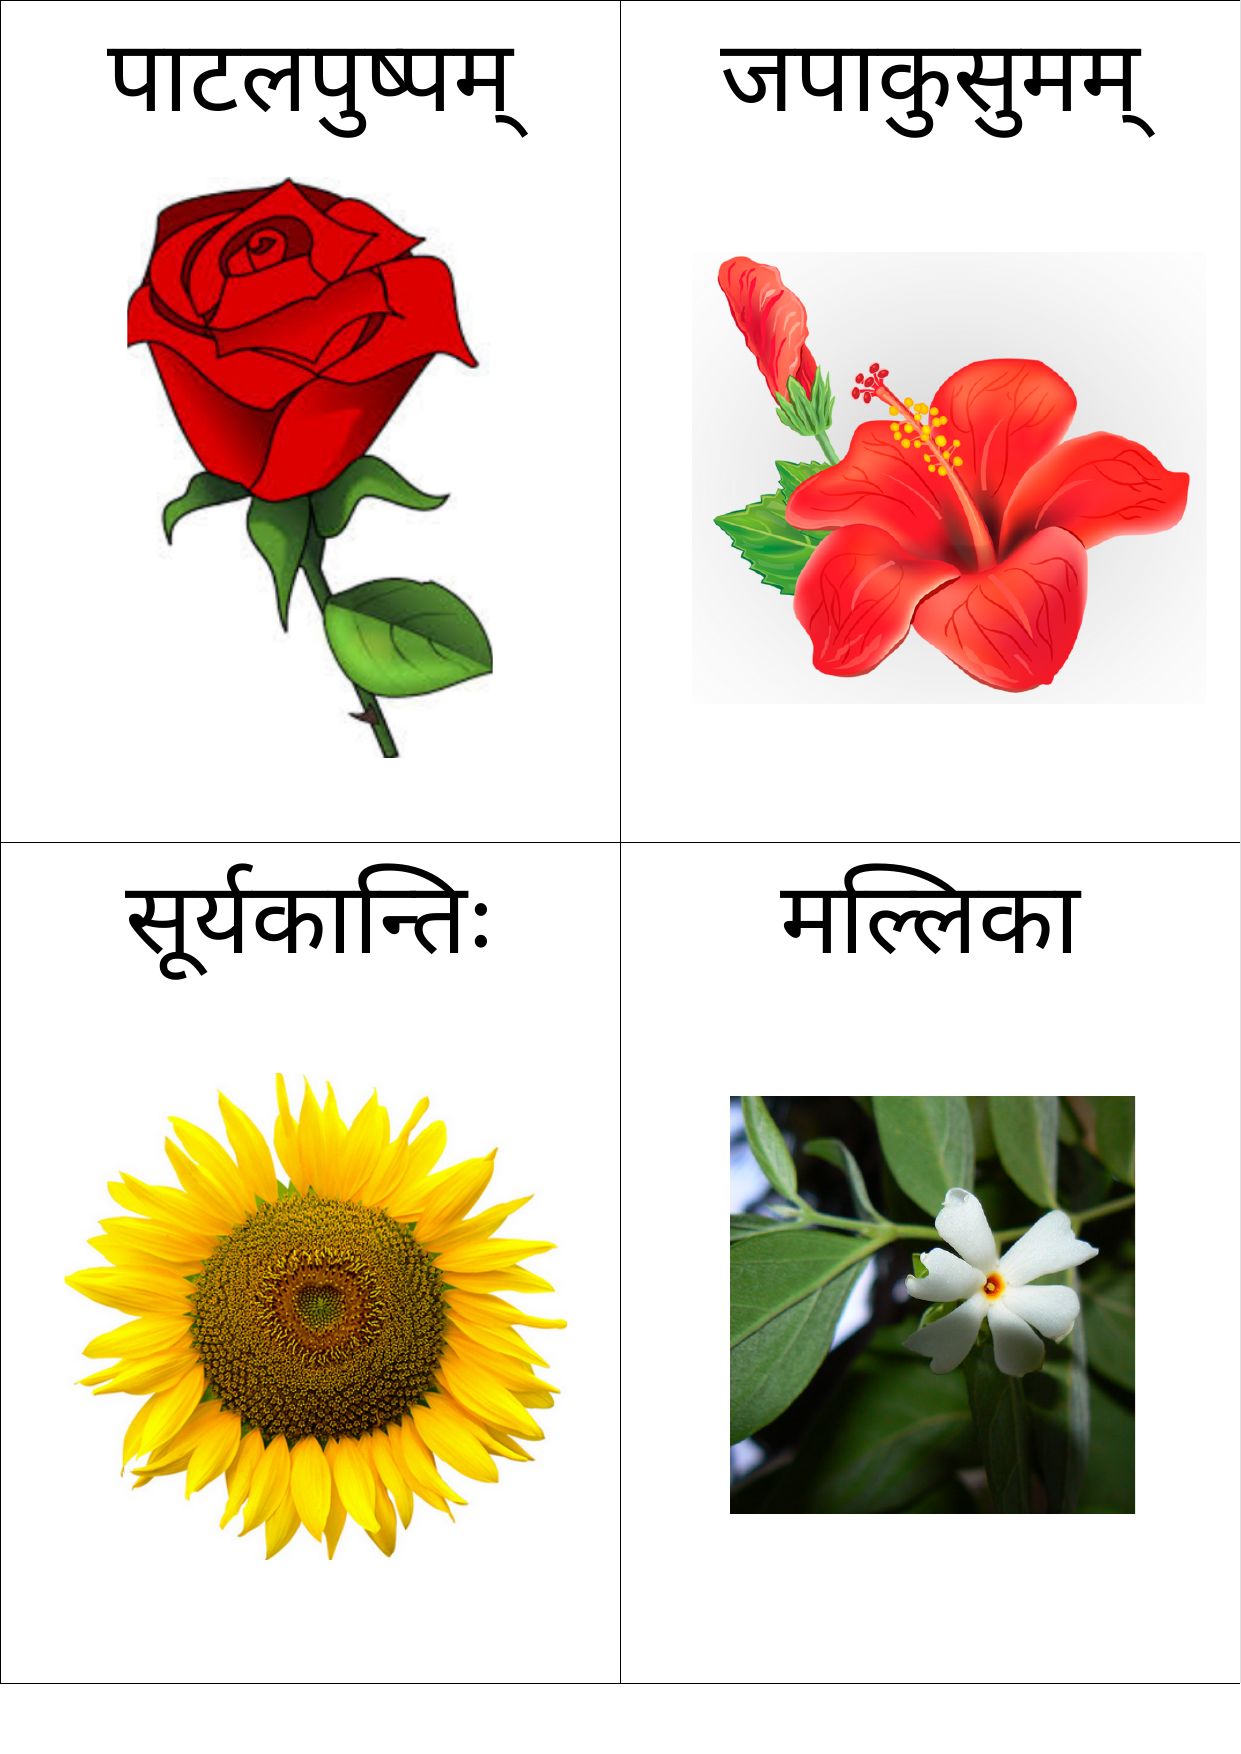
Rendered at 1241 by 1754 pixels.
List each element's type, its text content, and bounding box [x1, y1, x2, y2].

picture [127, 177, 493, 758]
picture [64, 1073, 568, 1560]
table_cell सूर्यकान्तिः [1, 843, 620, 1683]
table_cell जपाकुसुमम् [621, 1, 1240, 842]
table_cell मल्लिका [621, 843, 1240, 1683]
picture [730, 1096, 1136, 1514]
picture [692, 252, 1207, 704]
table_cell पाटलपुष्पम् [1, 1, 620, 842]
